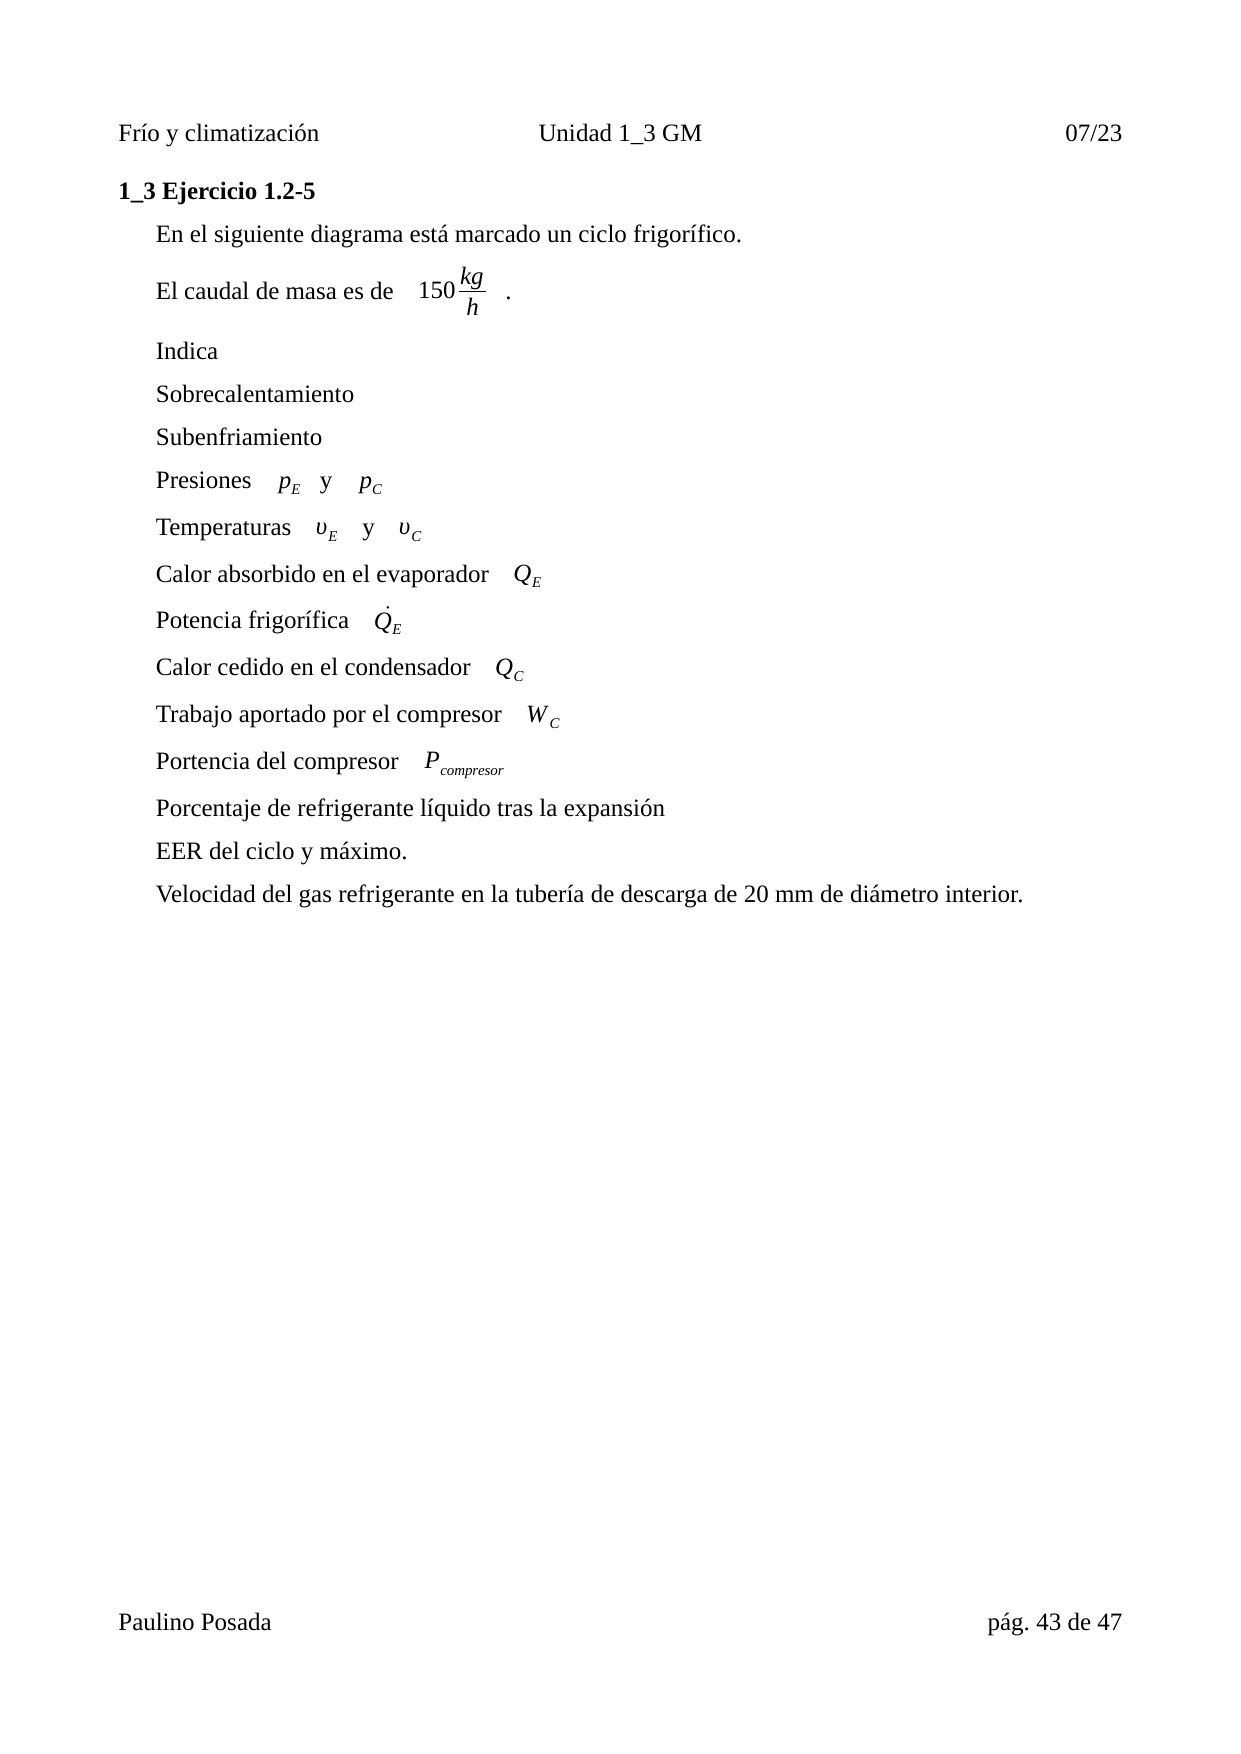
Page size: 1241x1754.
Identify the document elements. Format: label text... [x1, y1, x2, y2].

text Trabajo aportado por el compresor [156, 699, 1122, 732]
text Velocidad del gas refrigerante en la tubería de descarga de 20 mm de diámetro interior. [156, 879, 1122, 908]
text EER del ciclo y máximo. [156, 836, 1122, 865]
text 1_3 Ejercicio 1.2-5 [118, 176, 1122, 205]
text Sobrecalentamiento [156, 379, 1122, 408]
text Potencia frigorífica [156, 606, 1122, 638]
text El caudal de masa es de . [156, 263, 1122, 322]
text Presiones y [156, 465, 1122, 498]
text Portencia del compresor [156, 746, 1122, 778]
text Subenfriamiento [156, 422, 1122, 451]
text Calor absorbido en el evaporador [156, 559, 1122, 591]
text Indica [156, 336, 1122, 365]
text Calor cedido en el condensador [156, 652, 1122, 685]
text En el siguiente diagrama está marcado un ciclo frigorífico. [156, 219, 1122, 248]
text Temperaturas y [156, 512, 1122, 544]
text Porcentaje de refrigerante líquido tras la expansión [156, 793, 1122, 822]
